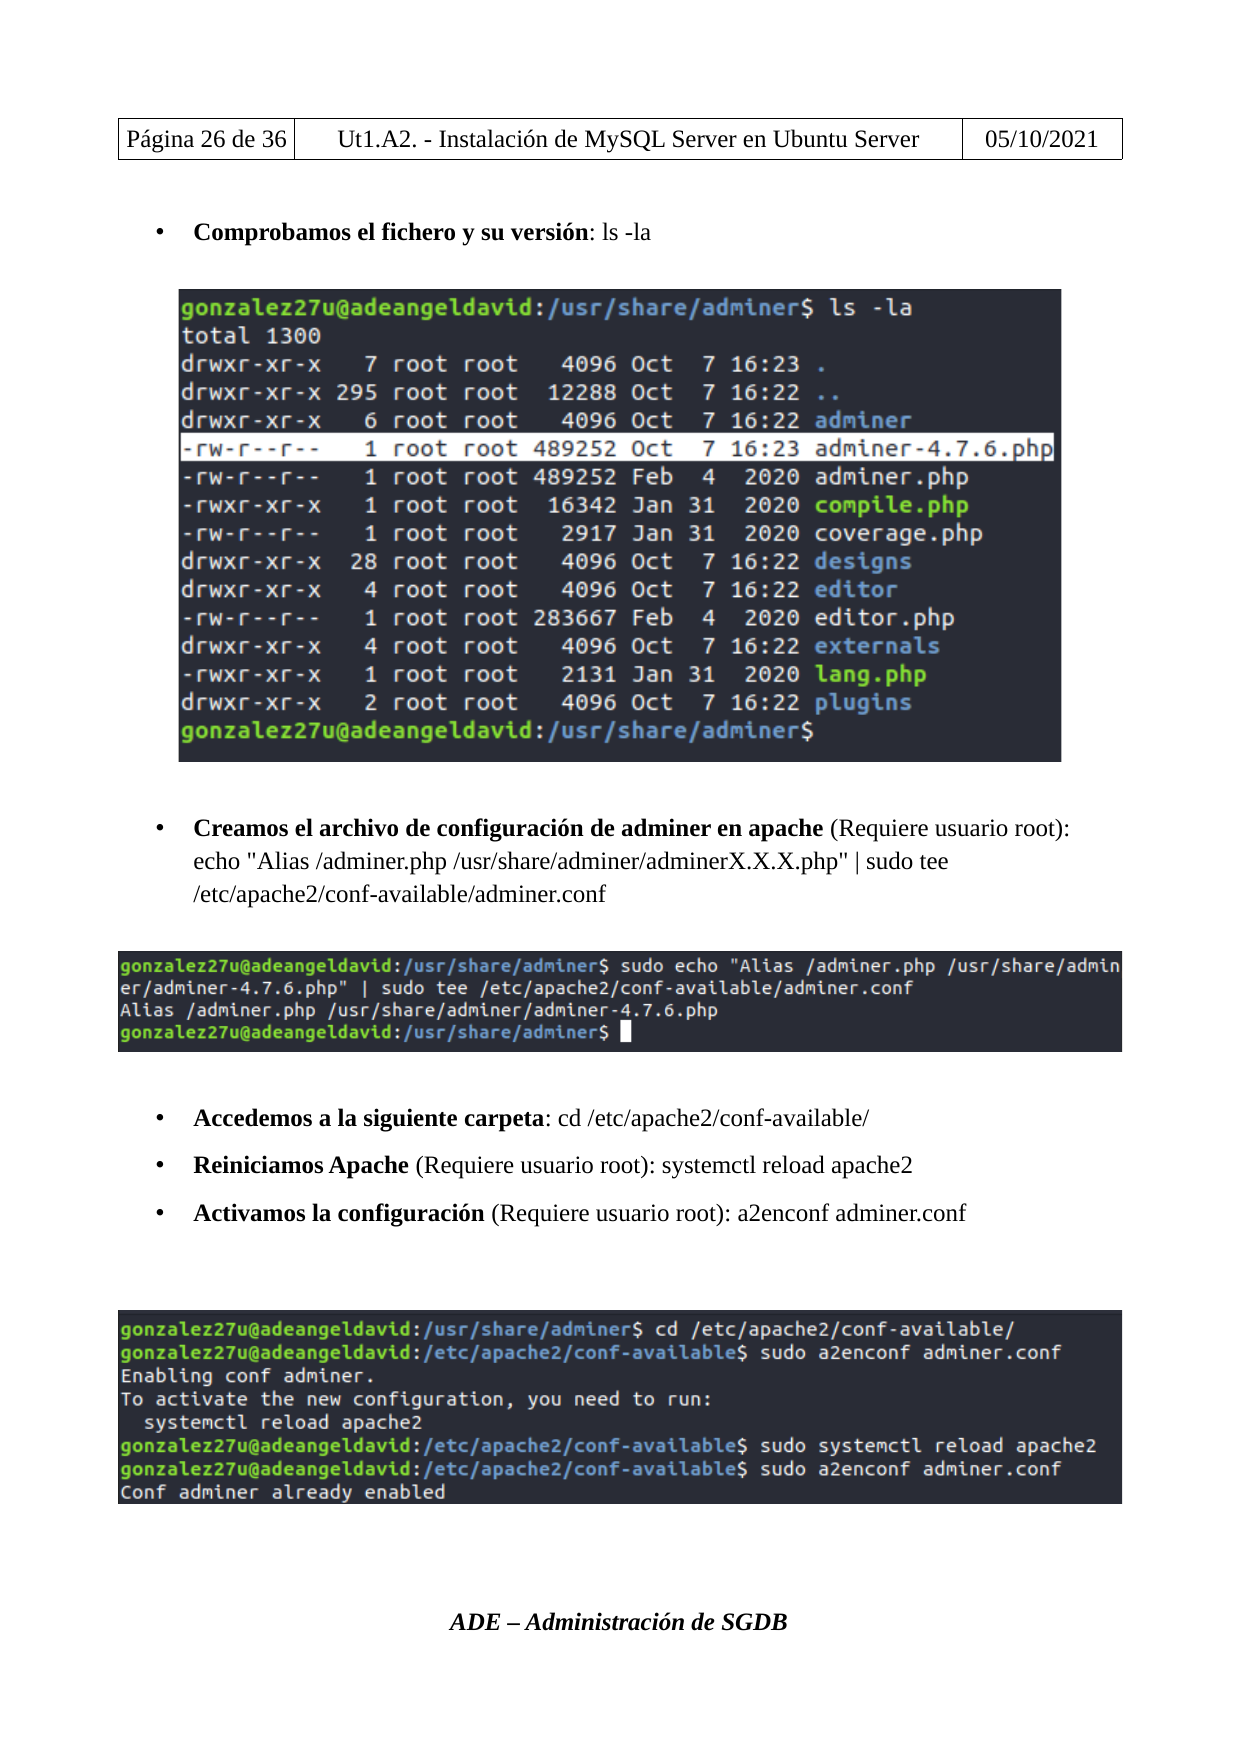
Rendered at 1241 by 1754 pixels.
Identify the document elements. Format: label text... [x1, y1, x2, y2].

list Accedemos a la siguiente carpeta: cd /etc/apache2/conf-available/ [156, 1103, 1122, 1132]
list Activamos la configuración (Requiere usuario root): a2enconf adminer.conf [156, 1198, 1122, 1227]
list Creamos el archivo de configuración de adminer en apache (Requiere usuario root): echo "Alias /adminer.php /usr/share/adminer/adminerX.X.X.php" | sudo tee /etc/apache2/conf-available/adminer.conf [156, 813, 1122, 908]
picture [178, 289, 1062, 762]
picture [118, 1310, 1123, 1504]
list Comprobamos el fichero y su versión: ls -la [156, 217, 1122, 246]
list Reiniciamos Apache (Requiere usuario root): systemctl reload apache2 [156, 1151, 1122, 1179]
picture [118, 951, 1123, 1052]
